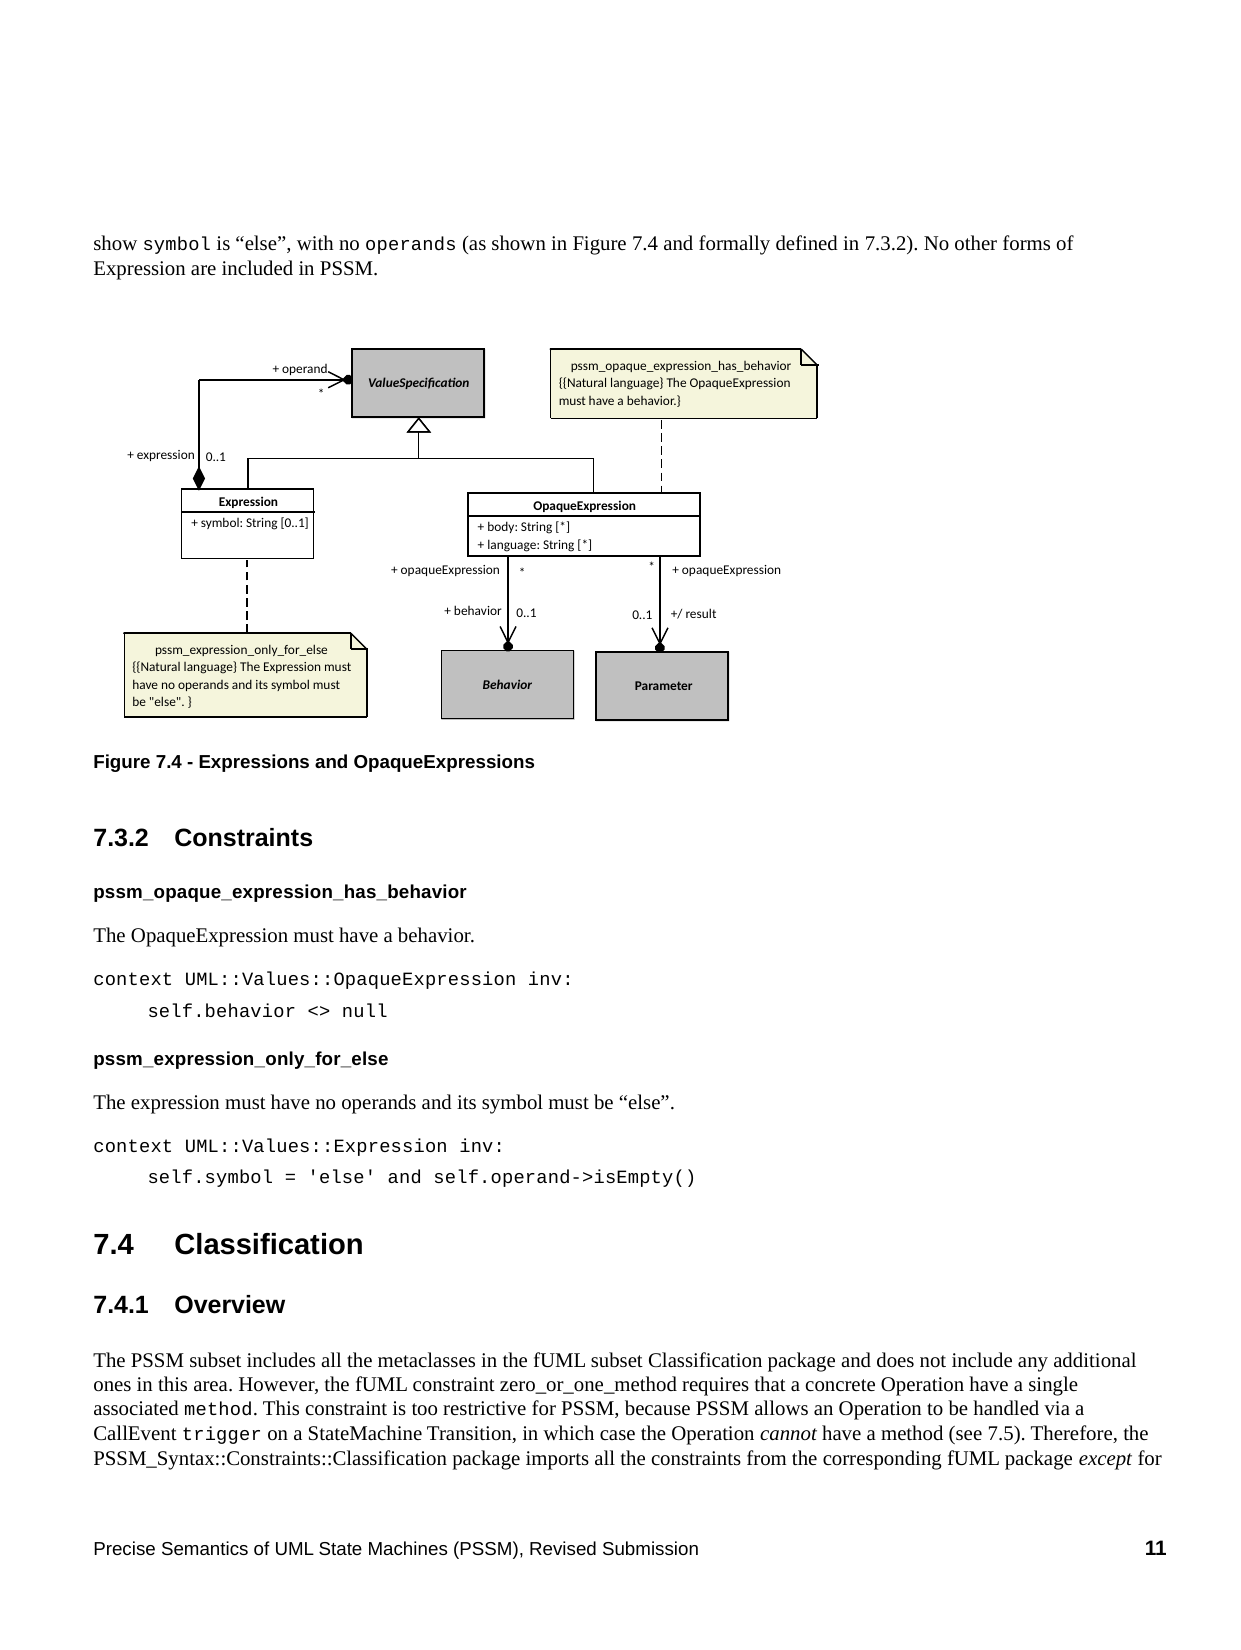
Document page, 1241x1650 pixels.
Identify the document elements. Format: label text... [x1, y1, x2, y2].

text Figure 7.4 - Expressions and OpaqueExpressions [93, 751, 1025, 772]
text The OpaqueExpression must have a behavior. [93, 923, 1164, 947]
subtitle Overview [93, 1289, 1164, 1319]
subtitle pssm_opaque_expression_has_behavior [93, 881, 1164, 902]
text context UML::Values::Expression inv: [93, 1135, 1164, 1158]
text The PSSM subset includes all the metaclasses in the fUML subset Classification package and does not include any additional ones in this area. However, the fUML constraint zero_or_one_method requires that a concrete Operation have a single associated method. This constraint is too restrictive for PSSM, because PSSM allows an Operation to be handled via a CallEvent trigger on a StateMachine Transition, in which case the Operation cannot have a method (see 7.5). Therefore, the PSSM_Syntax::Constraints::Classification package imports all the constraints from the corresponding fUML package except for [93, 1348, 1164, 1470]
subtitle Constraints [93, 822, 1164, 852]
text The expression must have no operands and its symbol must be “else”. [93, 1090, 1164, 1114]
text context UML::Values::OpaqueExpression inv: [93, 968, 1164, 991]
subtitle Classification [93, 1225, 1164, 1260]
text show symbol is “else”, with no operands (as shown in Figure 7.4 and formally defined in 7.3.2). No other forms of Expression are included in PSSM. [93, 231, 1164, 280]
text self.symbol = 'else' and self.operand->isEmpty() [93, 1167, 1164, 1189]
subtitle pssm_expression_only_for_else [93, 1048, 1164, 1069]
text self.behavior <> null [93, 1000, 1164, 1023]
